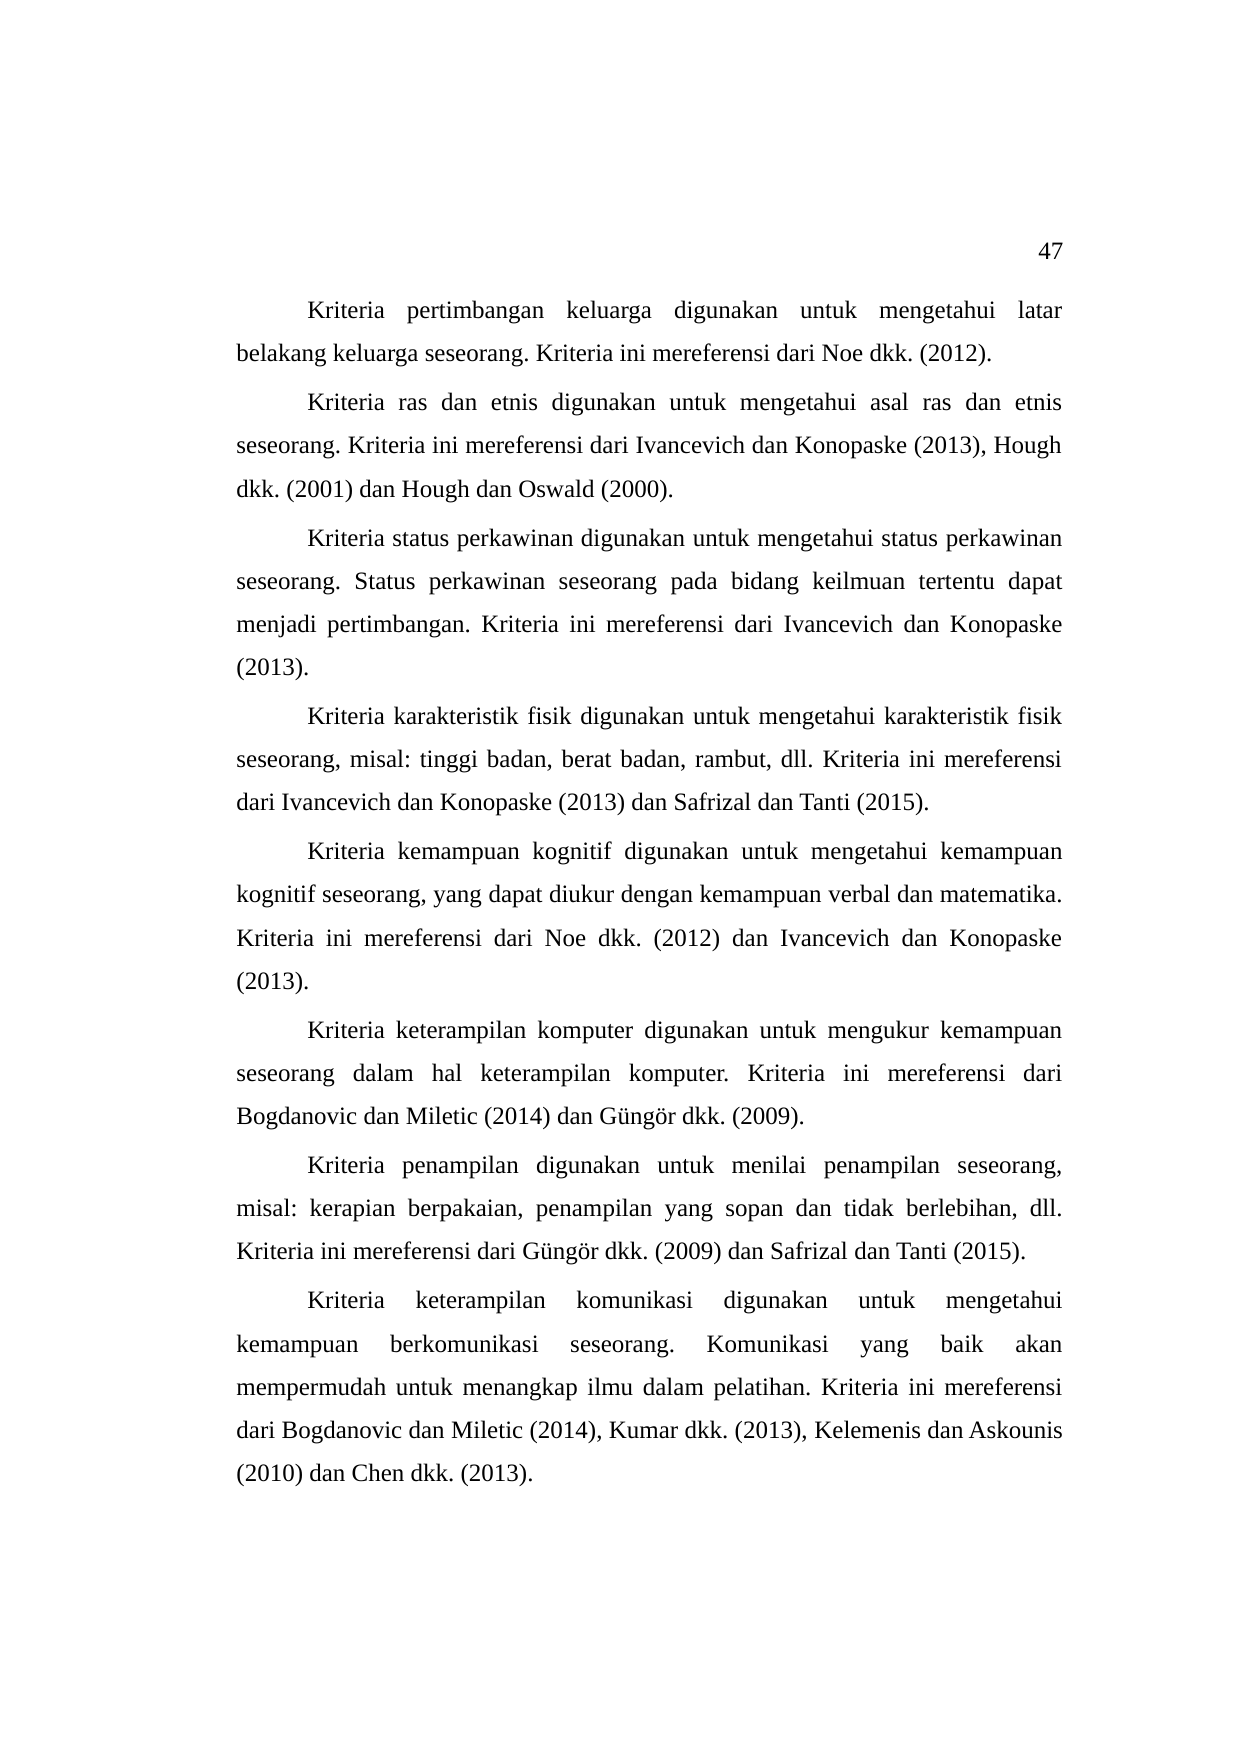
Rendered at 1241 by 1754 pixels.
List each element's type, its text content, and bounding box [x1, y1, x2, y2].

text Kriteria kemampuan kognitif digunakan untuk mengetahui kemampuan kognitif seseorang, yang dapat diukur dengan kemampuan verbal dan matematika. Kriteria ini mereferensi dari Noe dkk. (2012) dan Ivancevich dan Konopaske (2013). [236, 836, 1063, 994]
text Kriteria penampilan digunakan untuk menilai penampilan seseorang, misal: kerapian berpakaian, penampilan yang sopan dan tidak berlebihan, dll. Kriteria ini mereferensi dari Güngör dkk. (2009) dan Safrizal dan Tanti (2015). [236, 1150, 1063, 1265]
text Kriteria keterampilan komunikasi digunakan untuk mengetahui kemampuan berkomunikasi seseorang. Komunikasi yang baik akan mempermudah untuk menangkap ilmu dalam pelatihan. Kriteria ini mereferensi dari Bogdanovic dan Miletic (2014), Kumar dkk. (2013), Kelemenis dan Askounis (2010) dan Chen dkk. (2013). [236, 1286, 1063, 1487]
text Kriteria pertimbangan keluarga digunakan untuk mengetahui latar belakang keluarga seseorang. Kriteria ini mereferensi dari Noe dkk. (2012). [236, 295, 1063, 367]
text Kriteria keterampilan komputer digunakan untuk mengukur kemampuan seseorang dalam hal keterampilan komputer. Kriteria ini mereferensi dari Bogdanovic dan Miletic (2014) dan Güngör dkk. (2009). [236, 1015, 1063, 1130]
text Kriteria status perkawinan digunakan untuk mengetahui status perkawinan seseorang. Status perkawinan seseorang pada bidang keilmuan tertentu dapat menjadi pertimbangan. Kriteria ini mereferensi dari Ivancevich dan Konopaske (2013). [236, 523, 1063, 681]
text Kriteria karakteristik fisik digunakan untuk mengetahui karakteristik fisik seseorang, misal: tinggi badan, berat badan, rambut, dll. Kriteria ini mereferensi dari Ivancevich dan Konopaske (2013) dan Safrizal dan Tanti (2015). [236, 701, 1063, 816]
text Kriteria ras dan etnis digunakan untuk mengetahui asal ras dan etnis seseorang. Kriteria ini mereferensi dari Ivancevich dan Konopaske (2013), Hough dkk. (2001) dan Hough dan Oswald (2000). [236, 387, 1063, 502]
